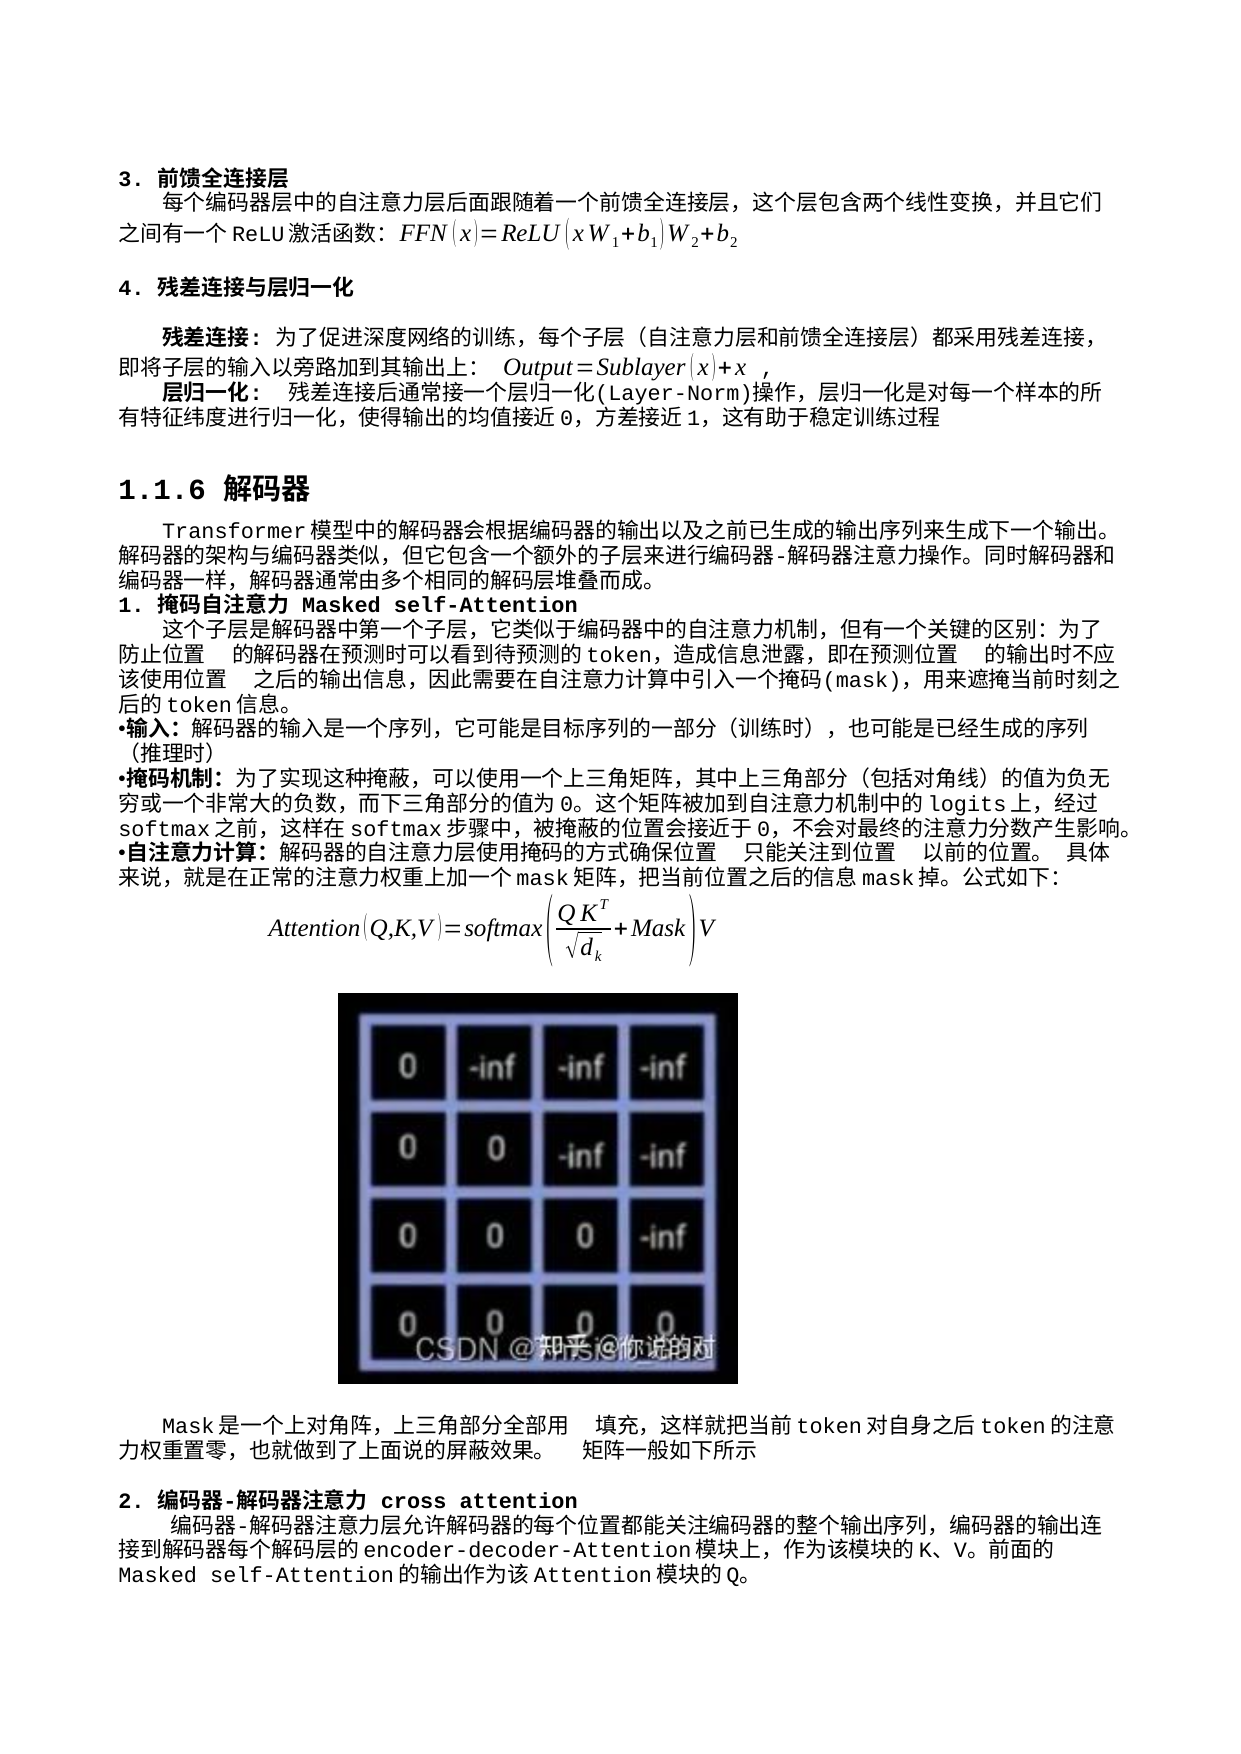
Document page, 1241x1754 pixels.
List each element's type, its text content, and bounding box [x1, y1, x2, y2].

text 这个子层是解码器中第一个子层，它类似于编码器中的自注意力机制，但有一个关键的区别：为了防止位置 的解码器在预测时可以看到待预测的token，造成信息泄露，即在预测位置 的输出时不应该使用位置 之后的输出信息，因此需要在自注意力计算中引入一个掩码(mask)，用来遮掩当前时刻之后的token信息。 [118, 619, 1122, 719]
picture [328, 984, 743, 1391]
list 输入：解码器的输入是一个序列，它可能是目标序列的一部分（训练时），也可能是已经生成的序列（推理时） [118, 719, 1122, 768]
list 编码器-解码器注意力层允许解码器的每个位置都能关注编码器的整个输出序列，编码器的输出连接到解码器每个解码层的encoder-decoder-Attention模块上，作为该模块的K、V。前面的Masked self-Attention的输出作为该Attention模块的Q。 [118, 1515, 1122, 1589]
subtitle 1.1.6 解码器 [118, 475, 1122, 508]
text 层归一化: 残差连接后通常接一个层归一化(Layer-Norm)操作，层归一化是对每一个样本的所有特征纬度进行归一化，使得输出的均值接近0，方差接近1，这有助于稳定训练过程 [118, 382, 1122, 432]
text 4. 残差连接与层归一化 [118, 277, 1122, 302]
text 1. 掩码自注意力 Masked self-Attention [118, 595, 1122, 619]
list Mask是一个上对角阵，上三角部分全部用 填充，这样就把当前token对自身之后token的注意力权重置零，也就做到了上面说的屏蔽效果。 矩阵一般如下所示 [118, 1416, 1122, 1465]
text 残差连接: 为了促进深度网络的训练，每个子层（自注意力层和前馈全连接层）都采用残差连接，即将子层的输入以旁路加到其输出上： , [118, 327, 1122, 382]
list 自注意力计算：解码器的自注意力层使用掩码的方式确保位置 只能关注到位置 以前的位置。 具体来说，就是在正常的注意力权重上加一个mask矩阵，把当前位置之后的信息mask掉。公式如下： [118, 843, 1122, 892]
text 2. 编码器-解码器注意力 cross attention [118, 1490, 1122, 1515]
text 3. 前馈全连接层 [118, 168, 1122, 192]
text Transformer模型中的解码器会根据编码器的输出以及之前已生成的输出序列来生成下一个输出。解码器的架构与编码器类似，但它包含一个额外的子层来进行编码器-解码器注意力操作。同时解码器和编码器一样，解码器通常由多个相同的解码层堆叠而成。 [118, 520, 1122, 595]
text 每个编码器层中的自注意力层后面跟随着一个前馈全连接层，这个层包含两个线性变换，并且它们之间有一个ReLU激活函数： [118, 192, 1122, 252]
list 掩码机制：为了实现这种掩蔽，可以使用一个上三角矩阵，其中上三角部分（包括对角线）的值为负无穷或一个非常大的负数，而下三角部分的值为0。这个矩阵被加到自注意力机制中的logits上，经过softmax之前，这样在softmax步骤中，被掩蔽的位置会接近于0，不会对最终的注意力分数产生影响。 [118, 768, 1122, 843]
